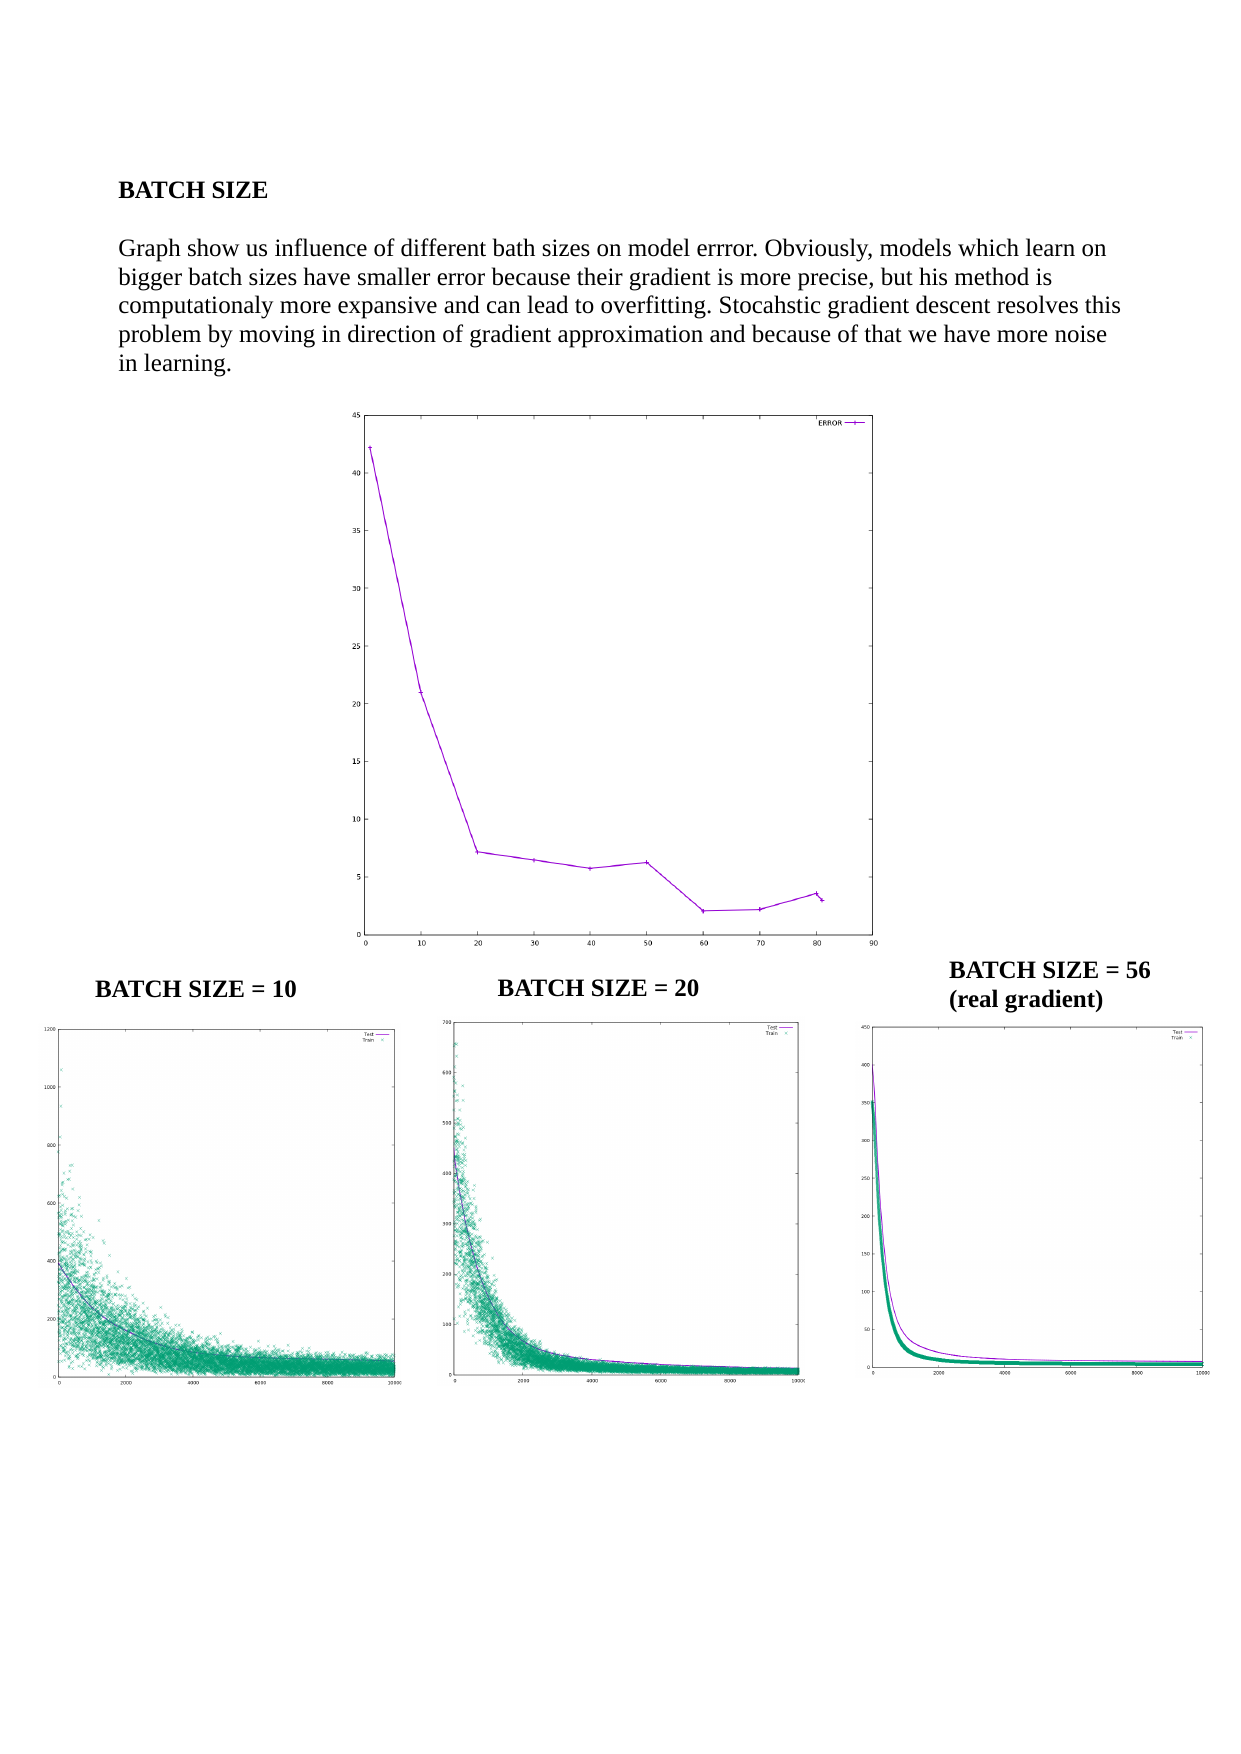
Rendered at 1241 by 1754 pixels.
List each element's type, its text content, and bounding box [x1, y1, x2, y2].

text Graph show us influence of different bath sizes on model errror. Obviously, models which learn on bigger batch sizes have smaller error because their gradient is more precise, but his method is computationaly more expansive and can lead to overfitting. Stocahstic gradient descent resolves this problem by moving in direction of gradient approximation and because of that we have more noise in learning. [118, 233, 1122, 377]
picture [855, 1021, 1210, 1378]
picture [342, 407, 884, 951]
picture [436, 1016, 805, 1386]
text BATCH SIZE [118, 176, 1122, 204]
picture [38, 1023, 402, 1388]
